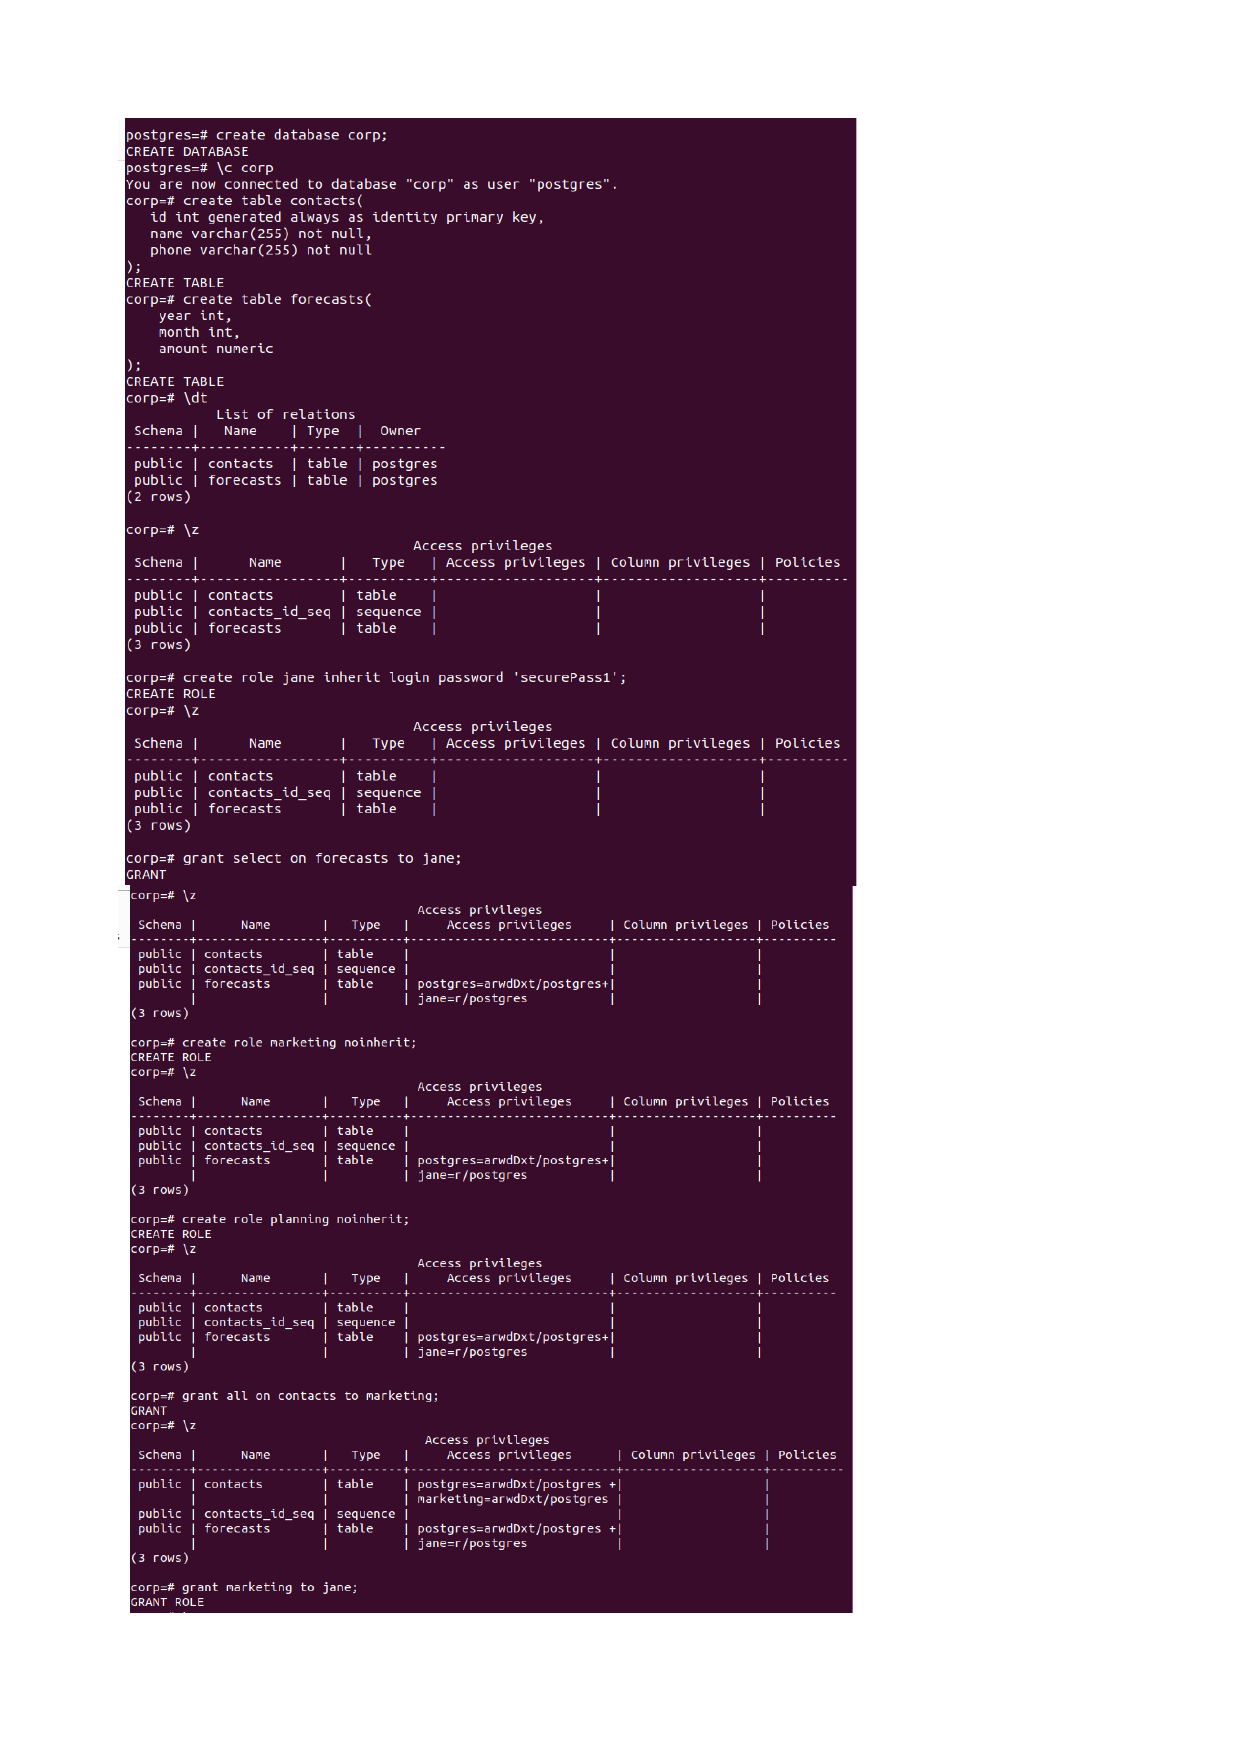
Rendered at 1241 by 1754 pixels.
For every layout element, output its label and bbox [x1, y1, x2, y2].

picture [118, 118, 857, 1613]
